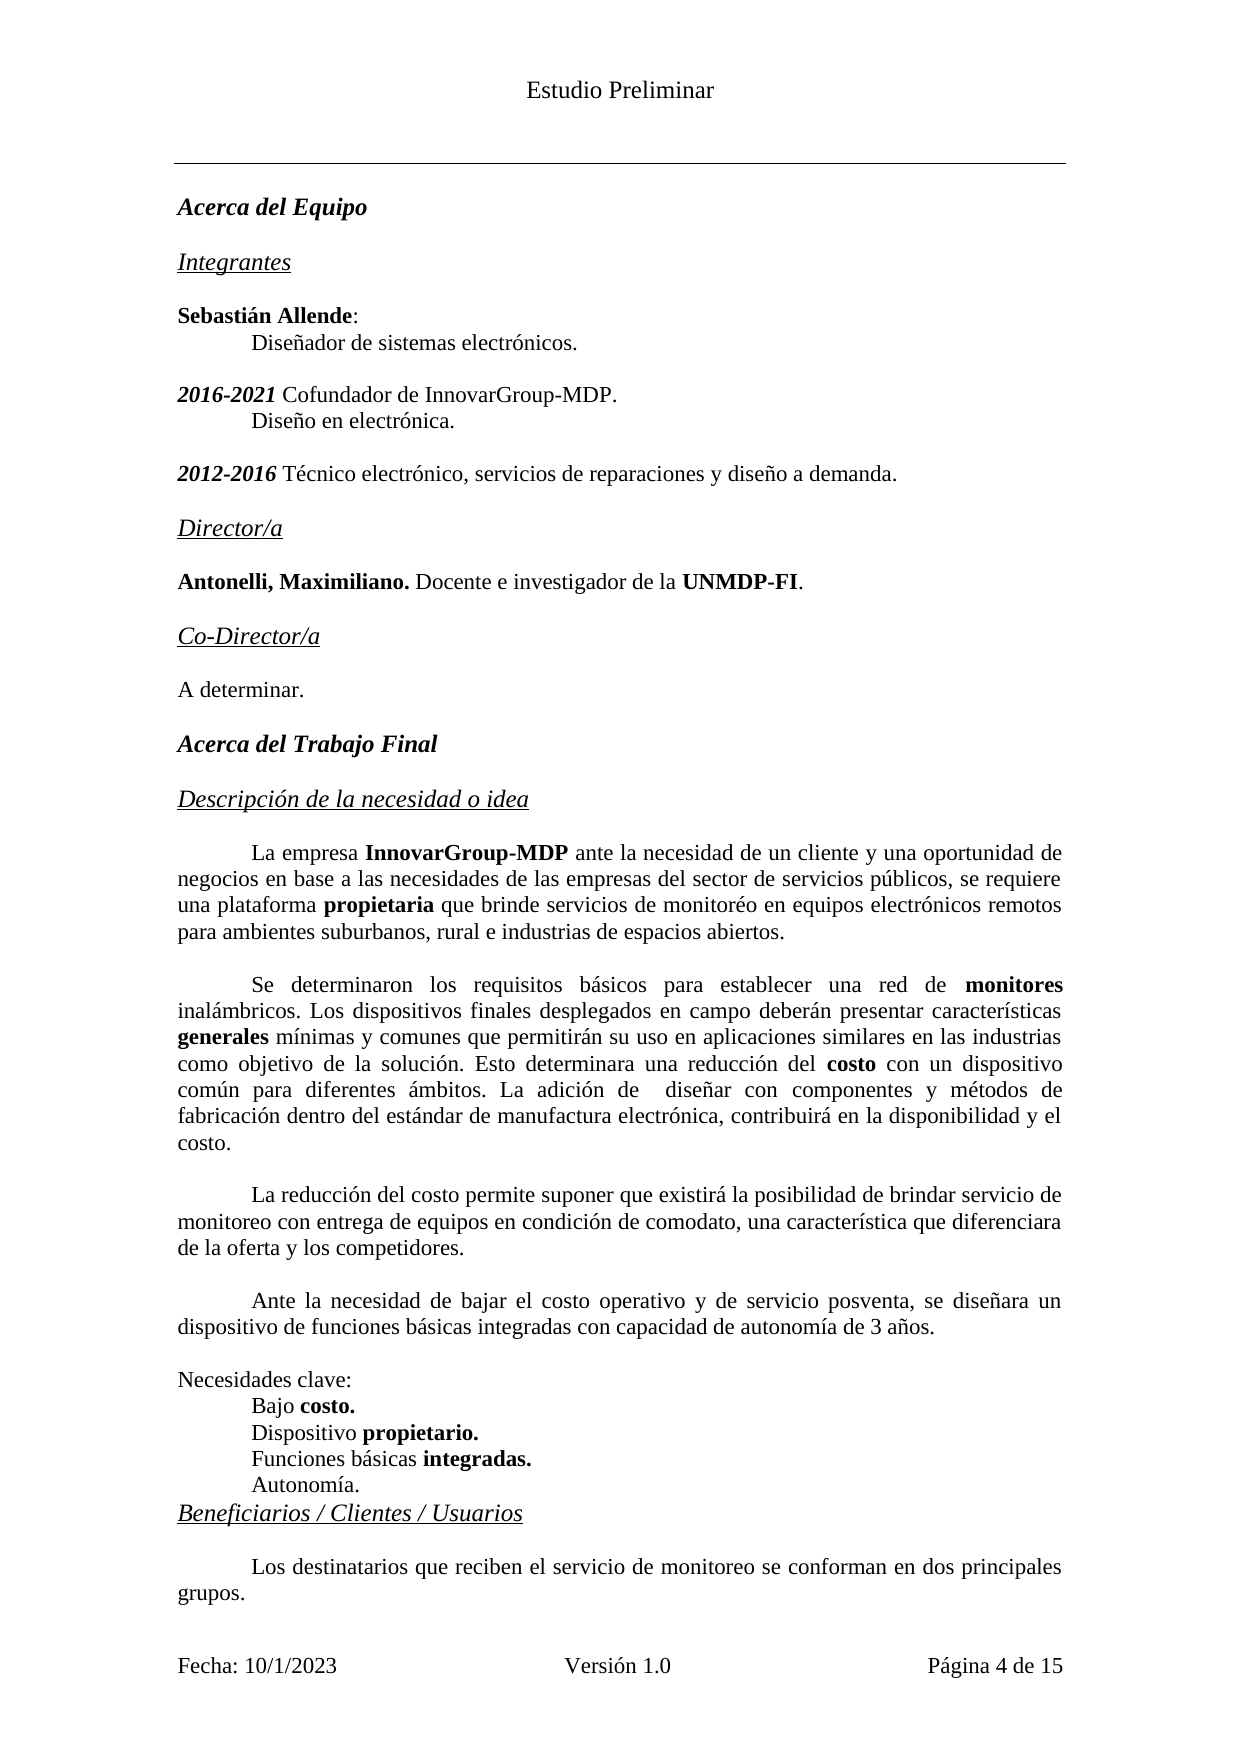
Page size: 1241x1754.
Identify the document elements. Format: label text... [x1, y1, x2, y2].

subtitle Director/a [177, 513, 1063, 542]
text Dispositivo propietario. [177, 1419, 1063, 1445]
text A determinar. [177, 676, 1063, 702]
subtitle Co-Director/a [177, 621, 1063, 649]
text Funciones básicas integradas. [177, 1445, 1063, 1471]
subtitle Acerca del Equipo [177, 192, 1063, 221]
subtitle Beneficiarios / Clientes / Usuarios [177, 1498, 1063, 1527]
text 2016-2021 Cofundador de InnovarGroup-MDP. [177, 381, 1063, 408]
text Se determinaron los requisitos básicos para establecer una red de monitores inalámbricos. Los dispositivos finales desplegados en campo deberán presentar características generales mínimas y comunes que permitirán su uso en aplicaciones similares en las industrias como objetivo de la solución. Esto determinara una reducción del costo con un dispositivo común para diferentes ámbitos. La adición de diseñar con componentes y métodos de fabricación dentro del estándar de manufactura electrónica, contribuirá en la disponibilidad y el costo. [177, 971, 1063, 1155]
text Necesidades clave: [177, 1366, 1063, 1392]
subtitle Descripción de la necesidad o idea [177, 784, 1063, 812]
text 2012-2016 Técnico electrónico, servicios de reparaciones y diseño a demanda. [177, 460, 1063, 487]
text Antonelli, Maximiliano. Docente e investigador de la UNMDP-FI. [177, 568, 1063, 594]
subtitle Integrantes [177, 247, 1063, 276]
text Los destinatarios que reciben el servicio de monitoreo se conforman en dos principales grupos. [177, 1553, 1063, 1606]
text Sebastián Allende: [177, 302, 1063, 328]
subtitle Acerca del Trabajo Final [177, 729, 1063, 757]
text Diseñador de sistemas electrónicos. [177, 328, 1063, 355]
text Bajo costo. [177, 1392, 1063, 1419]
text La reducción del costo permite suponer que existirá la posibilidad de brindar servicio de monitoreo con entrega de equipos en condición de comodato, una característica que diferenciara de la oferta y los competidores. [177, 1181, 1063, 1261]
text La empresa InnovarGroup-MDP ante la necesidad de un cliente y una oportunidad de negocios en base a las necesidades de las empresas del sector de servicios públicos, se requiere una plataforma propietaria que brinde servicios de monitoréo en equipos electrónicos remotos para ambientes suburbanos, rural e industrias de espacios abiertos. [177, 839, 1063, 944]
text Ante la necesidad de bajar el costo operativo y de servicio posventa, se diseñara un dispositivo de funciones básicas integradas con capacidad de autonomía de 3 años. [177, 1287, 1063, 1339]
text Autonomía. [177, 1471, 1063, 1498]
text Diseño en electrónica. [177, 408, 1063, 434]
